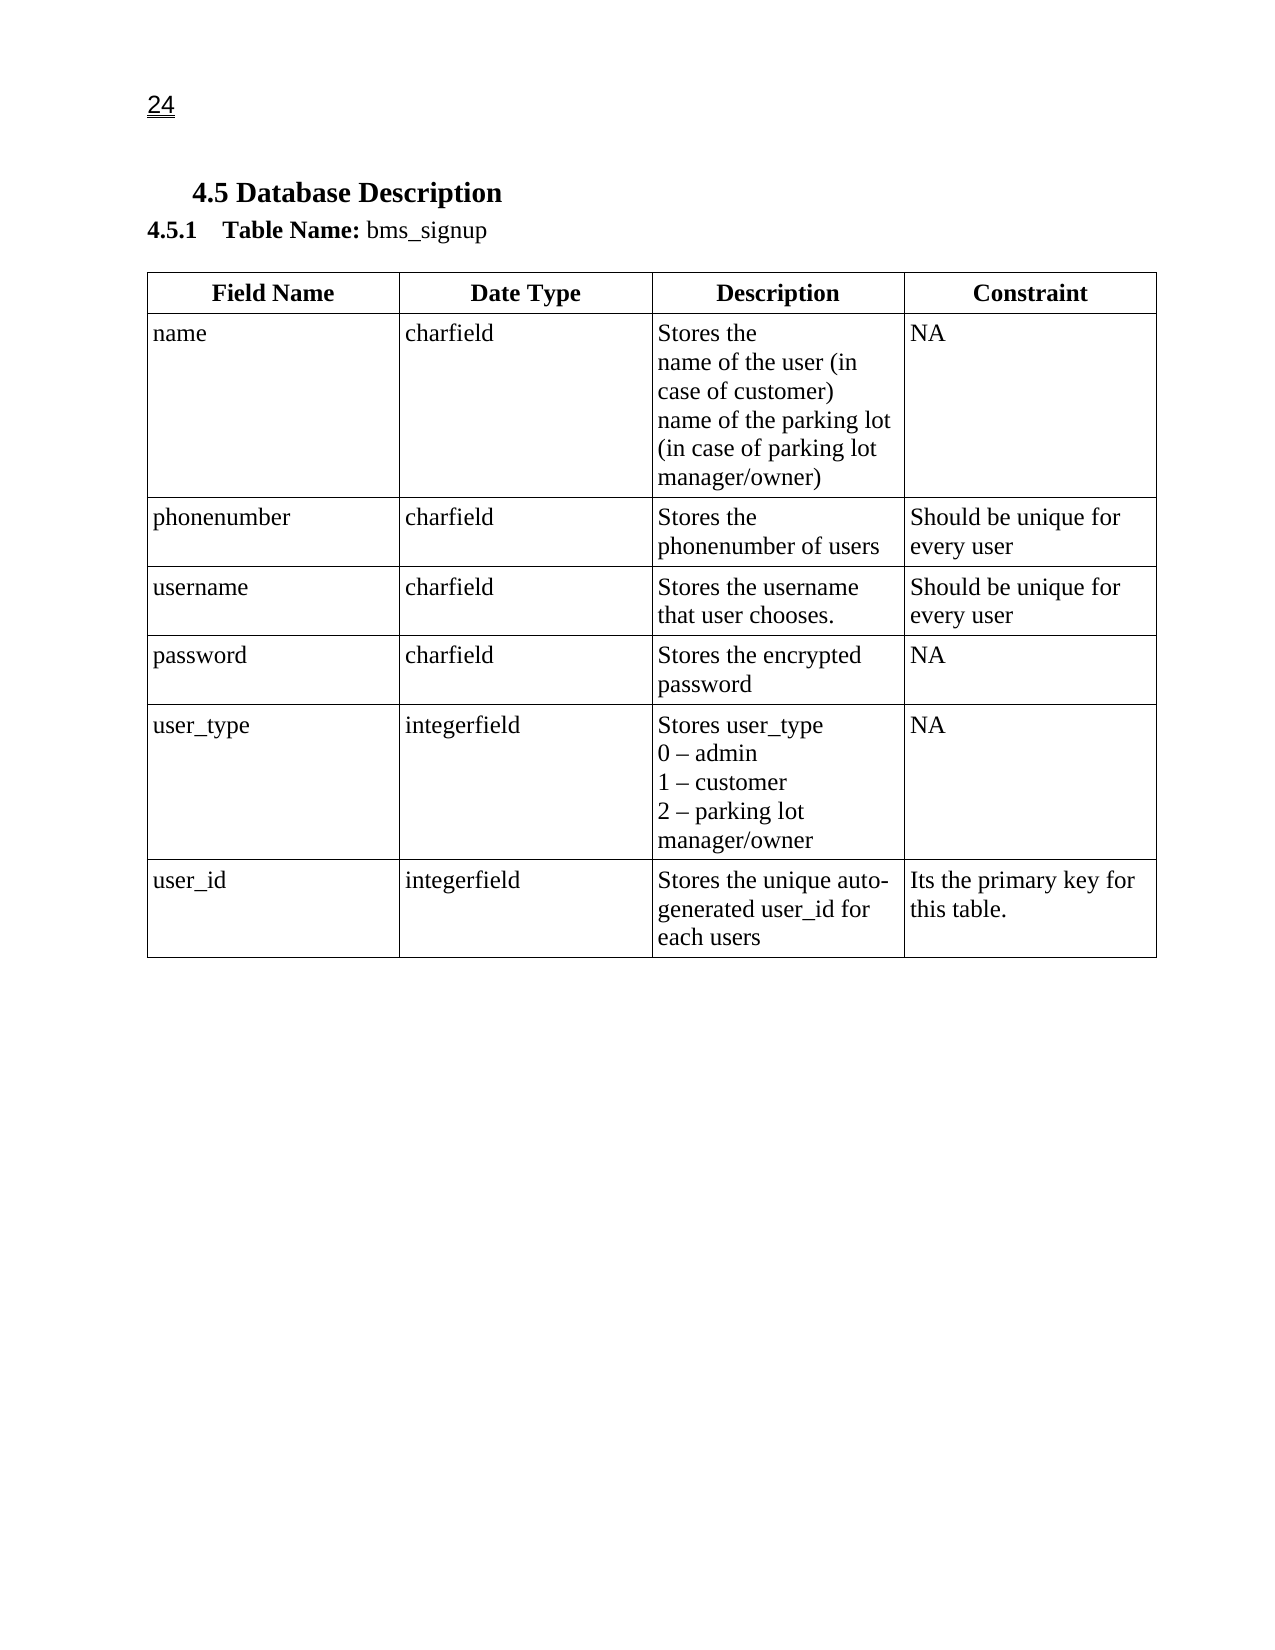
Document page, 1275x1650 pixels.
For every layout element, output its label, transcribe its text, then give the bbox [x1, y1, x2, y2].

table_cell password [148, 636, 399, 704]
table_cell user_id [148, 860, 399, 957]
table_cell charfield [400, 636, 652, 704]
table_cell charfield [400, 567, 652, 635]
table_cell user_type [148, 705, 399, 859]
table_cell integerfield [400, 860, 652, 957]
table_cell phonenumber [148, 498, 399, 566]
table_cell Its the primary key for this table. [905, 860, 1156, 957]
table_cell Stores the phonenumber of users [653, 498, 904, 566]
table_header Description [653, 273, 904, 313]
table_header Date Type [400, 273, 652, 313]
table_cell Stores the unique auto-generated user_id for each users [653, 860, 904, 957]
table_cell integerfield [400, 705, 652, 859]
table_cell Should be unique for every user [905, 498, 1156, 566]
table_header Field Name [148, 273, 399, 313]
table_cell NA [905, 705, 1156, 859]
table_cell Stores the name of the user (in case of customer) name of the parking lot (in case of parking lot manager/owner) [653, 314, 904, 497]
table_cell username [148, 567, 399, 635]
table_cell NA [905, 636, 1156, 704]
table_cell name [148, 314, 399, 497]
table_cell NA [905, 314, 1156, 497]
table_header Constraint [905, 273, 1156, 313]
text 4.5.1 Table Name: bms_signup [147, 215, 1156, 243]
table_cell Stores the encrypted password [653, 636, 904, 704]
table_cell charfield [400, 314, 652, 497]
table_cell Should be unique for every user [905, 567, 1156, 635]
subtitle 4.5 Database Description [147, 175, 1156, 208]
table_cell Stores the username that user chooses. [653, 567, 904, 635]
table_cell charfield [400, 498, 652, 566]
table_cell Stores user_type 0 – admin 1 – customer 2 – parking lot manager/owner [653, 705, 904, 859]
